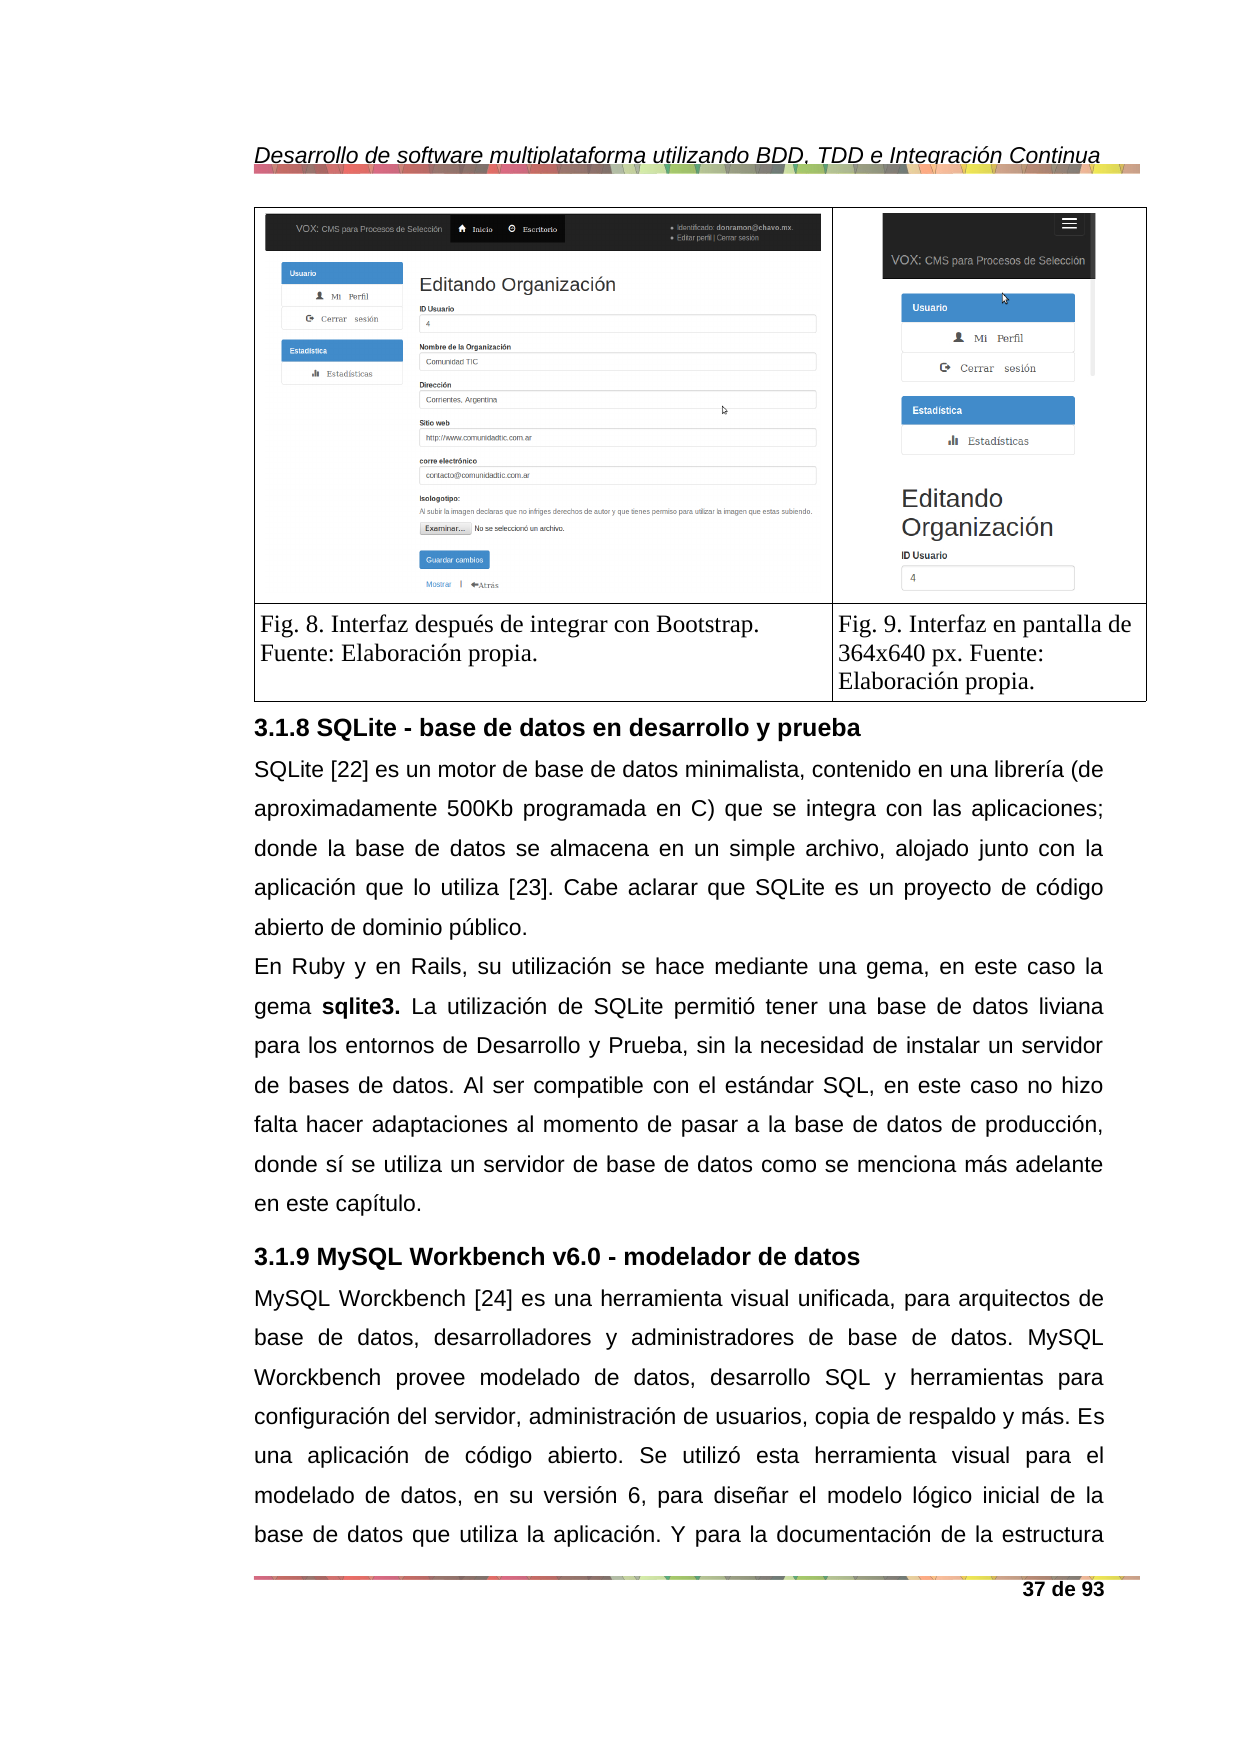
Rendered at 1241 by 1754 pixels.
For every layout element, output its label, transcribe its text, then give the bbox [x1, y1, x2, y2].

table_header [833, 208, 1146, 603]
list 3.1.8 SQLite - base de datos en desarrollo y prueba [254, 713, 1104, 742]
picture [882, 213, 1096, 592]
text SQLite [22] es un motor de base de datos minimalista, contenido en una librería (de aproximadamente 500Kb programada en C) que se integra con las aplicaciones; donde la base de datos se almacena en un simple archivo, alojado junto con la aplicación que lo utiliza [23]. Cabe aclarar que SQLite es un proyecto de código abierto de dominio público. [254, 756, 1104, 940]
list 3.1.9 MySQL Workbench v6.0 - modelador de datos [254, 1241, 1104, 1270]
table_header [255, 208, 832, 603]
picture [265, 213, 821, 593]
table_cell Fig. 8. Interfaz después de integrar con Bootstrap. Fuente: Elaboración propia. [255, 604, 832, 701]
table_cell Fig. 9. Interfaz en pantalla de 364x640 px. Fuente: Elaboración propia. [833, 604, 1146, 701]
text En Ruby y en Rails, su utilización se hace mediante una gema, en este caso la gema sqlite3. La utilización de SQLite permitió tener una base de datos liviana para los entornos de Desarrollo y Prueba, sin la necesidad de instalar un servidor de bases de datos. Al ser compatible con el estándar SQL, en este caso no hizo falta hacer adaptaciones al momento de pasar a la base de datos de producción, donde sí se utiliza un servidor de base de datos como se menciona más adelante en este capítulo. [254, 953, 1104, 1217]
text MySQL Worckbench [24] es una herramienta visual unificada, para arquitectos de base de datos, desarrolladores y administradores de base de datos. MySQL Worckbench provee modelado de datos, desarrollo SQL y herramientas para configuración del servidor, administración de usuarios, copia de respaldo y más. Es una aplicación de código abierto. Se utilizó esta herramienta visual para el modelado de datos, en su versión 6, para diseñar el modelo lógico inicial de la base de datos que utiliza la aplicación. Y para la documentación de la estructura [254, 1284, 1104, 1548]
